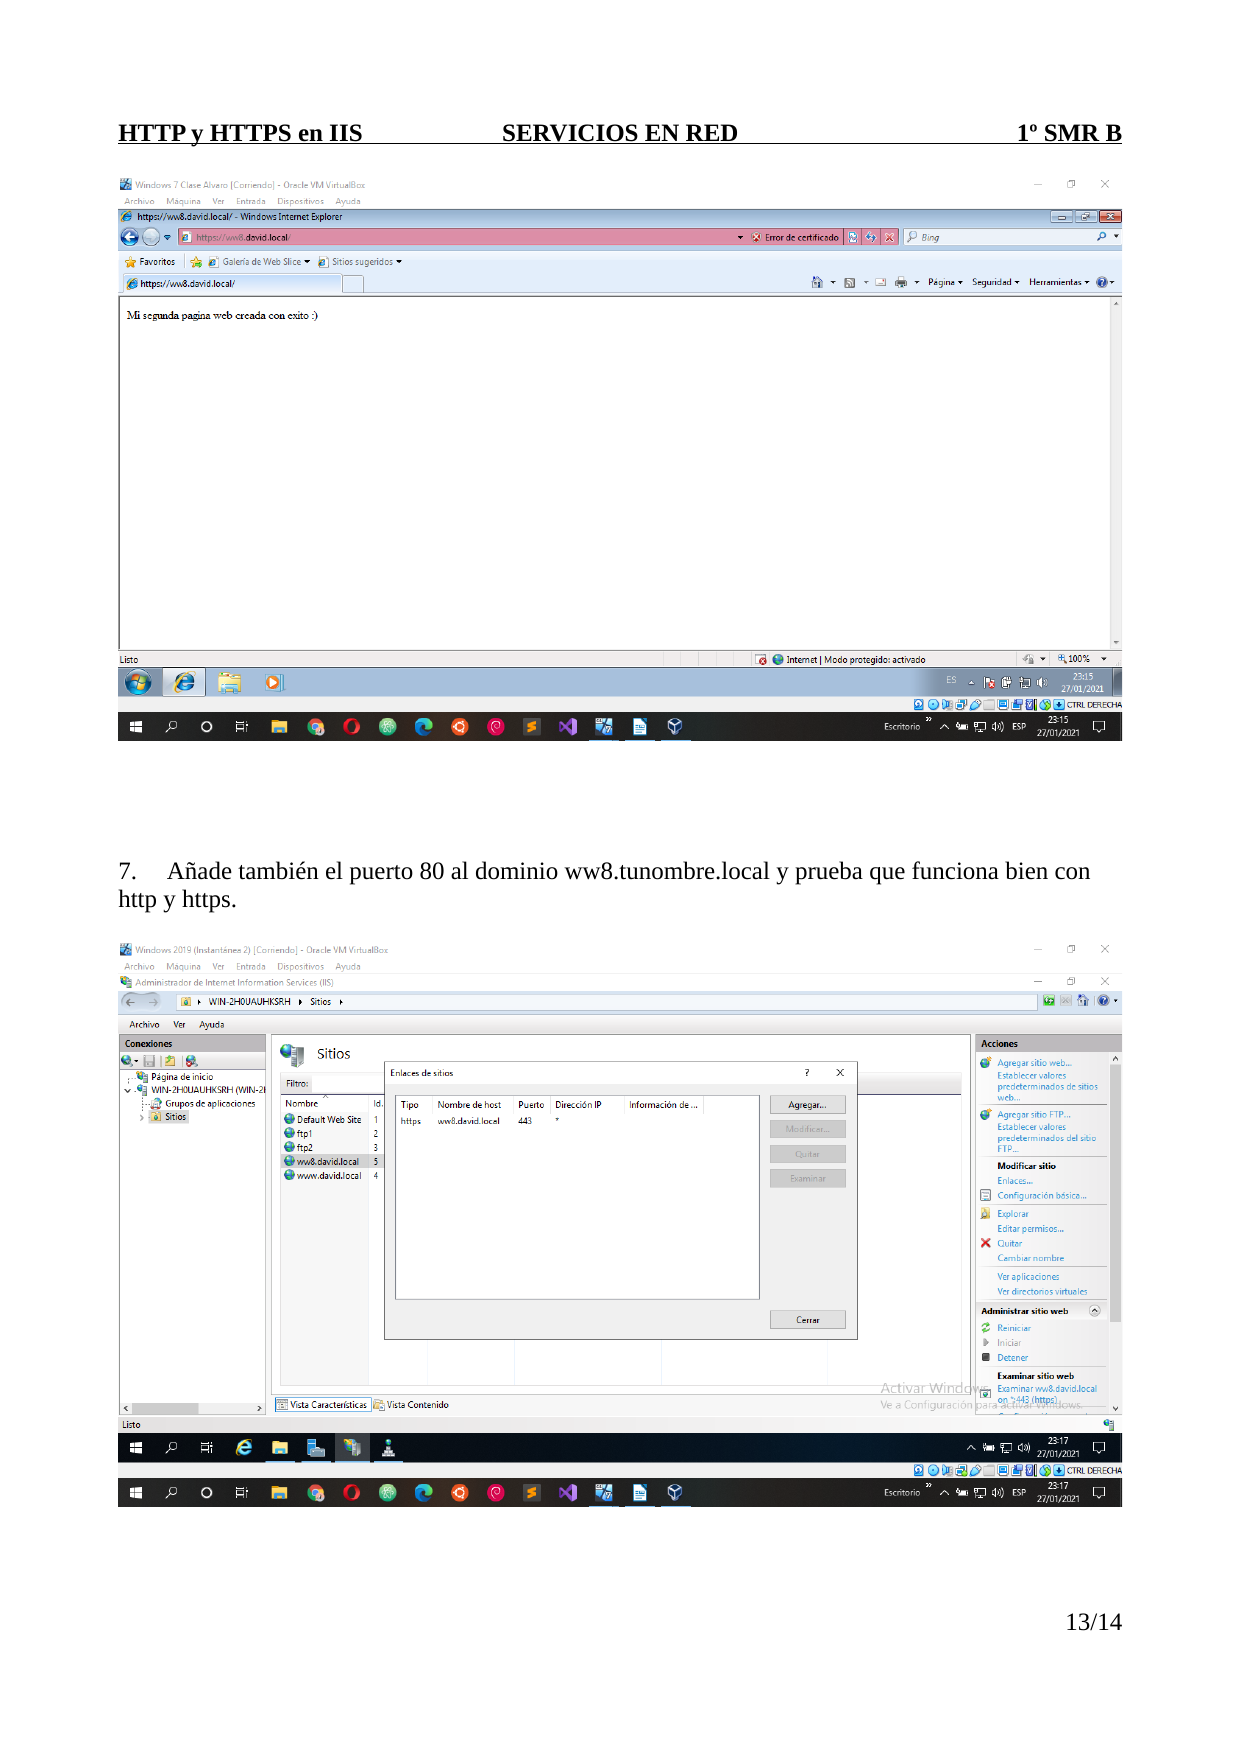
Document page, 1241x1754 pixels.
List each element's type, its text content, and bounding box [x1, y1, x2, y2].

text 7. Añade también el puerto 80 al dominio ww8.tunombre.local y prueba que funciona bien con http y https. [118, 856, 1122, 913]
picture [118, 176, 1123, 741]
picture [118, 942, 1123, 1507]
